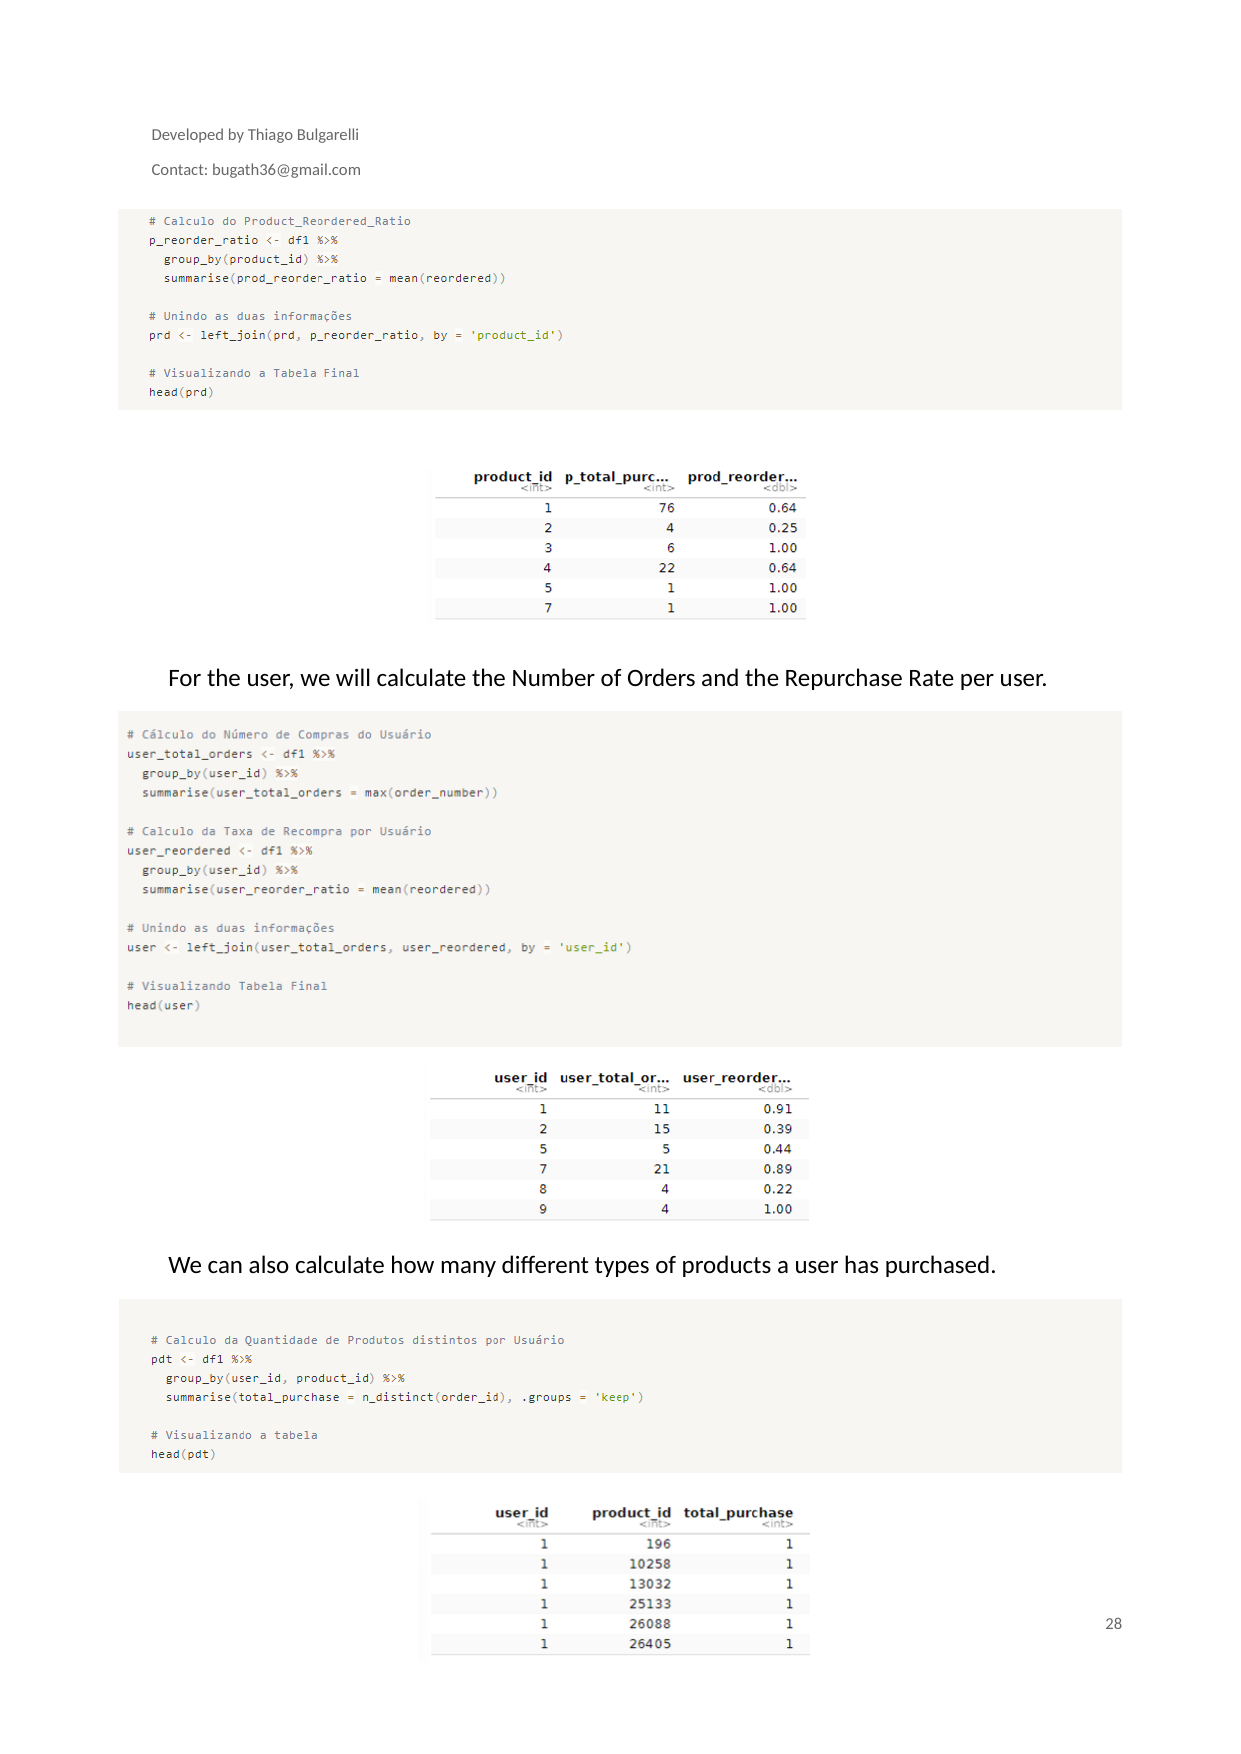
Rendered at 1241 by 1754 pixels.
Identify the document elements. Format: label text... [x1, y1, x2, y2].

picture [118, 209, 1123, 410]
text For the user, we will calculate the Number of Orders and the Repurchase Rate per user. [118, 662, 1122, 693]
picture [118, 1299, 1123, 1473]
text We can also calculate how many different types of products a user has purchased. [118, 1249, 1122, 1280]
picture [118, 711, 1123, 1047]
